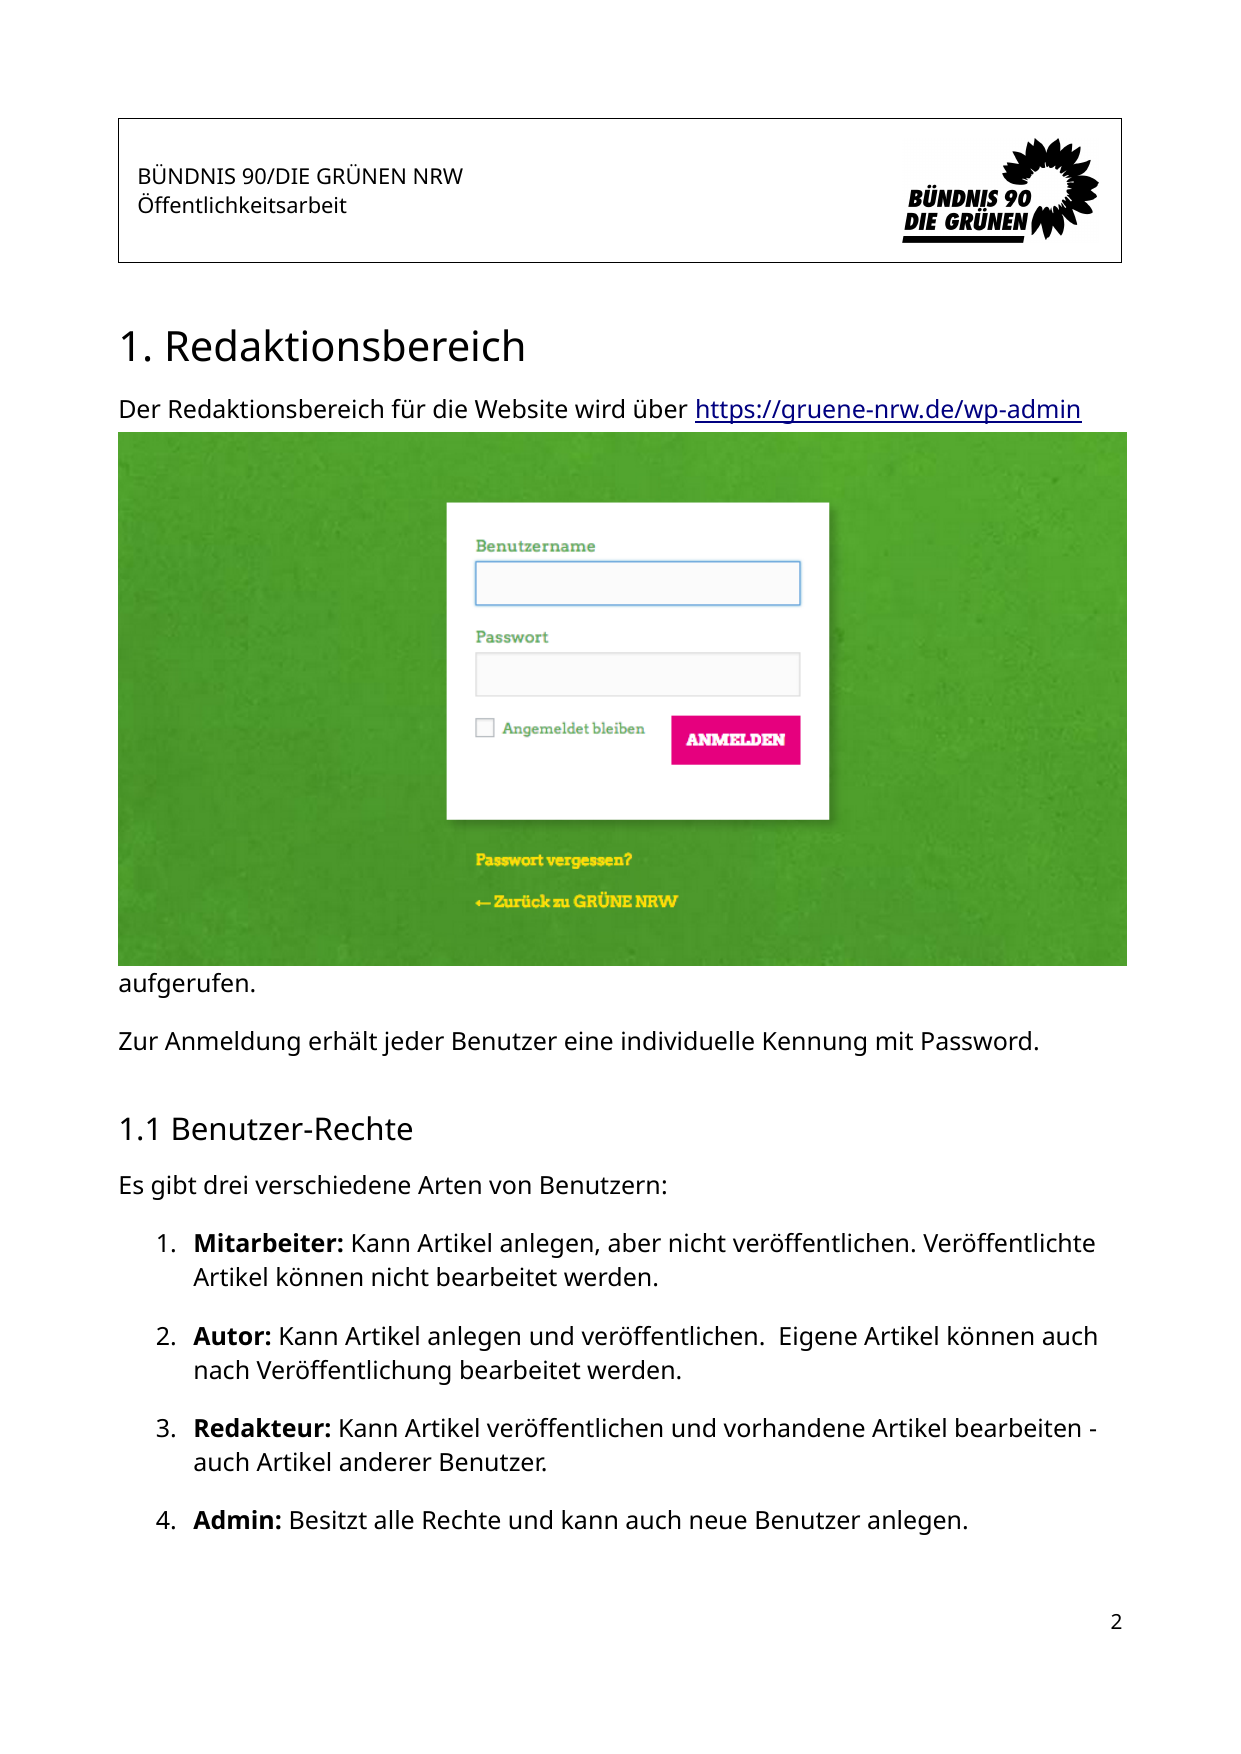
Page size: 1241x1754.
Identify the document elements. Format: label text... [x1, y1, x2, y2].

list Autor: Kann Artikel anlegen und veröffentlichen. Eigene Artikel können auch nach Veröffentlichung bearbeitet werden. [156, 1318, 1122, 1386]
list Mitarbeiter: Kann Artikel anlegen, aber nicht veröffentlichen. Veröffentlichte Artikel können nicht bearbeitet werden. [156, 1226, 1122, 1294]
picture [118, 432, 1127, 966]
text Zur Anmeldung erhält jeder Benutzer eine individuelle Kennung mit Password. [118, 1024, 1122, 1058]
text Der Redaktionsbereich für die Website wird über https://gruene-nrw.de/wp-admin [118, 392, 1122, 432]
list Redakteur: Kann Artikel veröffentlichen und vorhandene Artikel bearbeiten - auch Artikel anderer Benutzer. [156, 1411, 1122, 1479]
subtitle 1. Redaktionsbereich [118, 317, 1122, 374]
list Admin: Besitzt alle Rechte und kann auch neue Benutzer anlegen. [156, 1503, 1122, 1537]
text Es gibt drei verschiedene Arten von Benutzern: [118, 1168, 1122, 1202]
subtitle 1.1 Benutzer-Rechte [118, 1107, 1122, 1149]
text aufgerufen. [118, 966, 1122, 999]
picture [902, 138, 1099, 243]
